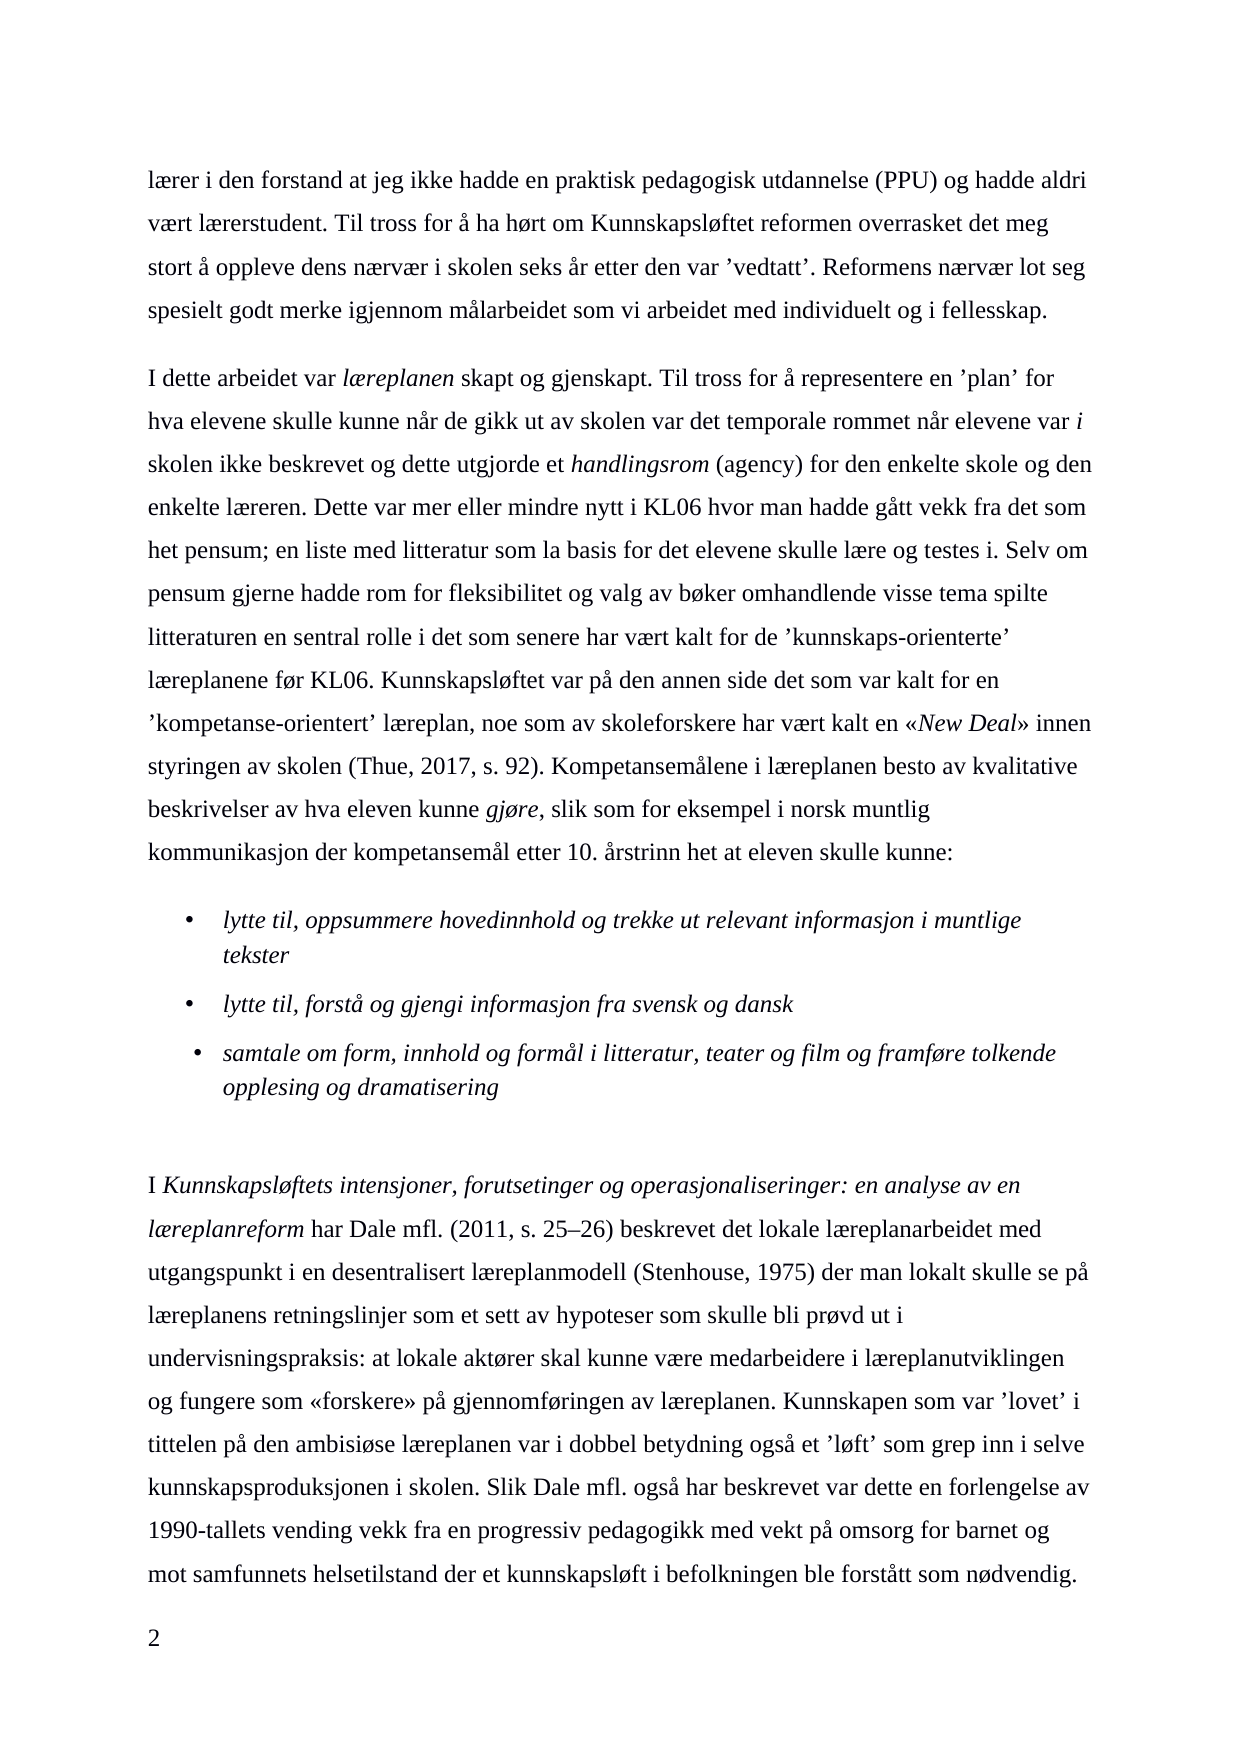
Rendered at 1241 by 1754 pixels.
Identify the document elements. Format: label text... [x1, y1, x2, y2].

list samtale om form, innhold og formål i litteratur, teater og film og framføre tolkende opplesing og dramatisering [193, 1038, 1092, 1101]
list lytte til, oppsummere hovedinnhold og trekke ut relevant informasjon i muntlige tekster [185, 905, 1092, 969]
text lærer i den forstand at jeg ikke hadde en praktisk pedagogisk utdannelse (PPU) og hadde aldri vært lærerstudent. Til tross for å ha hørt om Kunnskapsløftet reformen overrasket det meg stort å oppleve dens nærvær i skolen seks år etter den var ’vedtatt’. Reformens nærvær lot seg spesielt godt merke igjennom målarbeidet som vi arbeidet med individuelt og i fellesskap. [148, 165, 1092, 323]
text I dette arbeidet var læreplanen skapt og gjenskapt. Til tross for å representere en ’plan’ for hva elevene skulle kunne når de gikk ut av skolen var det temporale rommet når elevene var i skolen ikke beskrevet og dette utgjorde et handlingsrom (agency) for den enkelte skole og den enkelte læreren. Dette var mer eller mindre nytt i KL06 hvor man hadde gått vekk fra det som het pensum; en liste med litteratur som la basis for det elevene skulle lære og testes i. Selv om pensum gjerne hadde rom for fleksibilitet og valg av bøker omhandlende visse tema spilte litteraturen en sentral rolle i det som senere har vært kalt for de ’kunnskaps-orienterte’ læreplanene før KL06. Kunnskapsløftet var på den annen side det som var kalt for en ’kompetanse-orientert’ læreplan, noe som av skoleforskere har vært kalt en «New Deal» innen styringen av skolen (Thue, 2017, s. 92). Kompetansemålene i læreplanen besto av kvalitative beskrivelser av hva eleven kunne gjøre, slik som for eksempel i norsk muntlig kommunikasjon der kompetansemål etter 10. årstrinn het at eleven skulle kunne: [148, 363, 1092, 866]
list lytte til, forstå og gjengi informasjon fra svensk og dansk [185, 989, 1092, 1018]
text I Kunnskapsløftets intensjoner, forutsetinger og operasjonaliseringer: en analyse av en læreplanreform har Dale mfl. (2011, s. 25–26) beskrevet det lokale læreplanarbeidet med utgangspunkt i en desentralisert læreplanmodell (Stenhouse, 1975) der man lokalt skulle se på læreplanens retningslinjer som et sett av hypoteser som skulle bli prøvd ut i undervisningspraksis: at lokale aktører skal kunne være medarbeidere i læreplanutviklingen og fungere som «forskere» på gjennomføringen av læreplanen. Kunnskapen som var ’lovet’ i tittelen på den ambisiøse læreplanen var i dobbel betydning også et ’løft’ som grep inn i selve kunnskapsproduksjonen i skolen. Slik Dale mfl. også har beskrevet var dette en forlengelse av 1990-tallets vending vekk fra en progressiv pedagogikk med vekt på omsorg for barnet og mot samfunnets helsetilstand der et kunnskapsløft i befolkningen ble forstått som nødvendig. [148, 1171, 1092, 1587]
